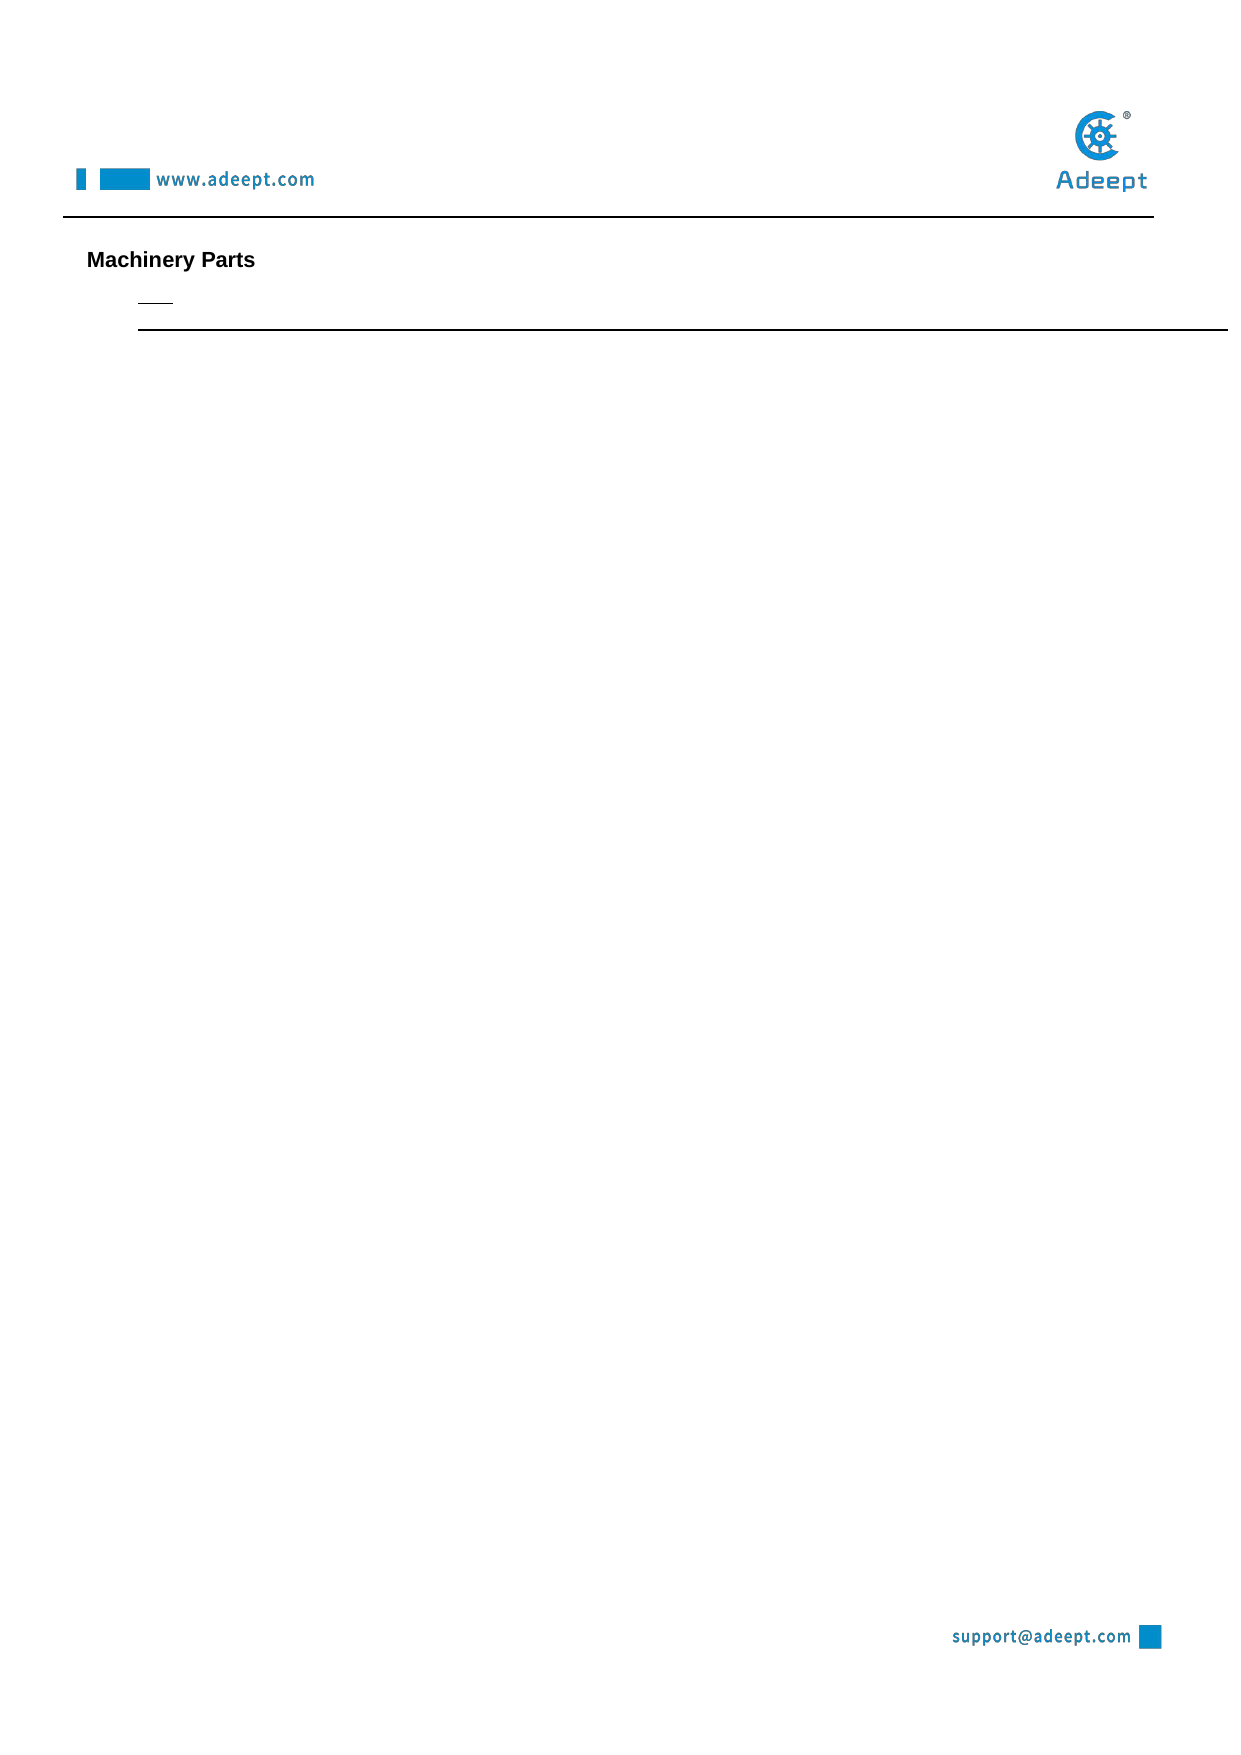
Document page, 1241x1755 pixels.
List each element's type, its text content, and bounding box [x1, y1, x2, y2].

subtitle Machinery Parts [87, 246, 1178, 272]
